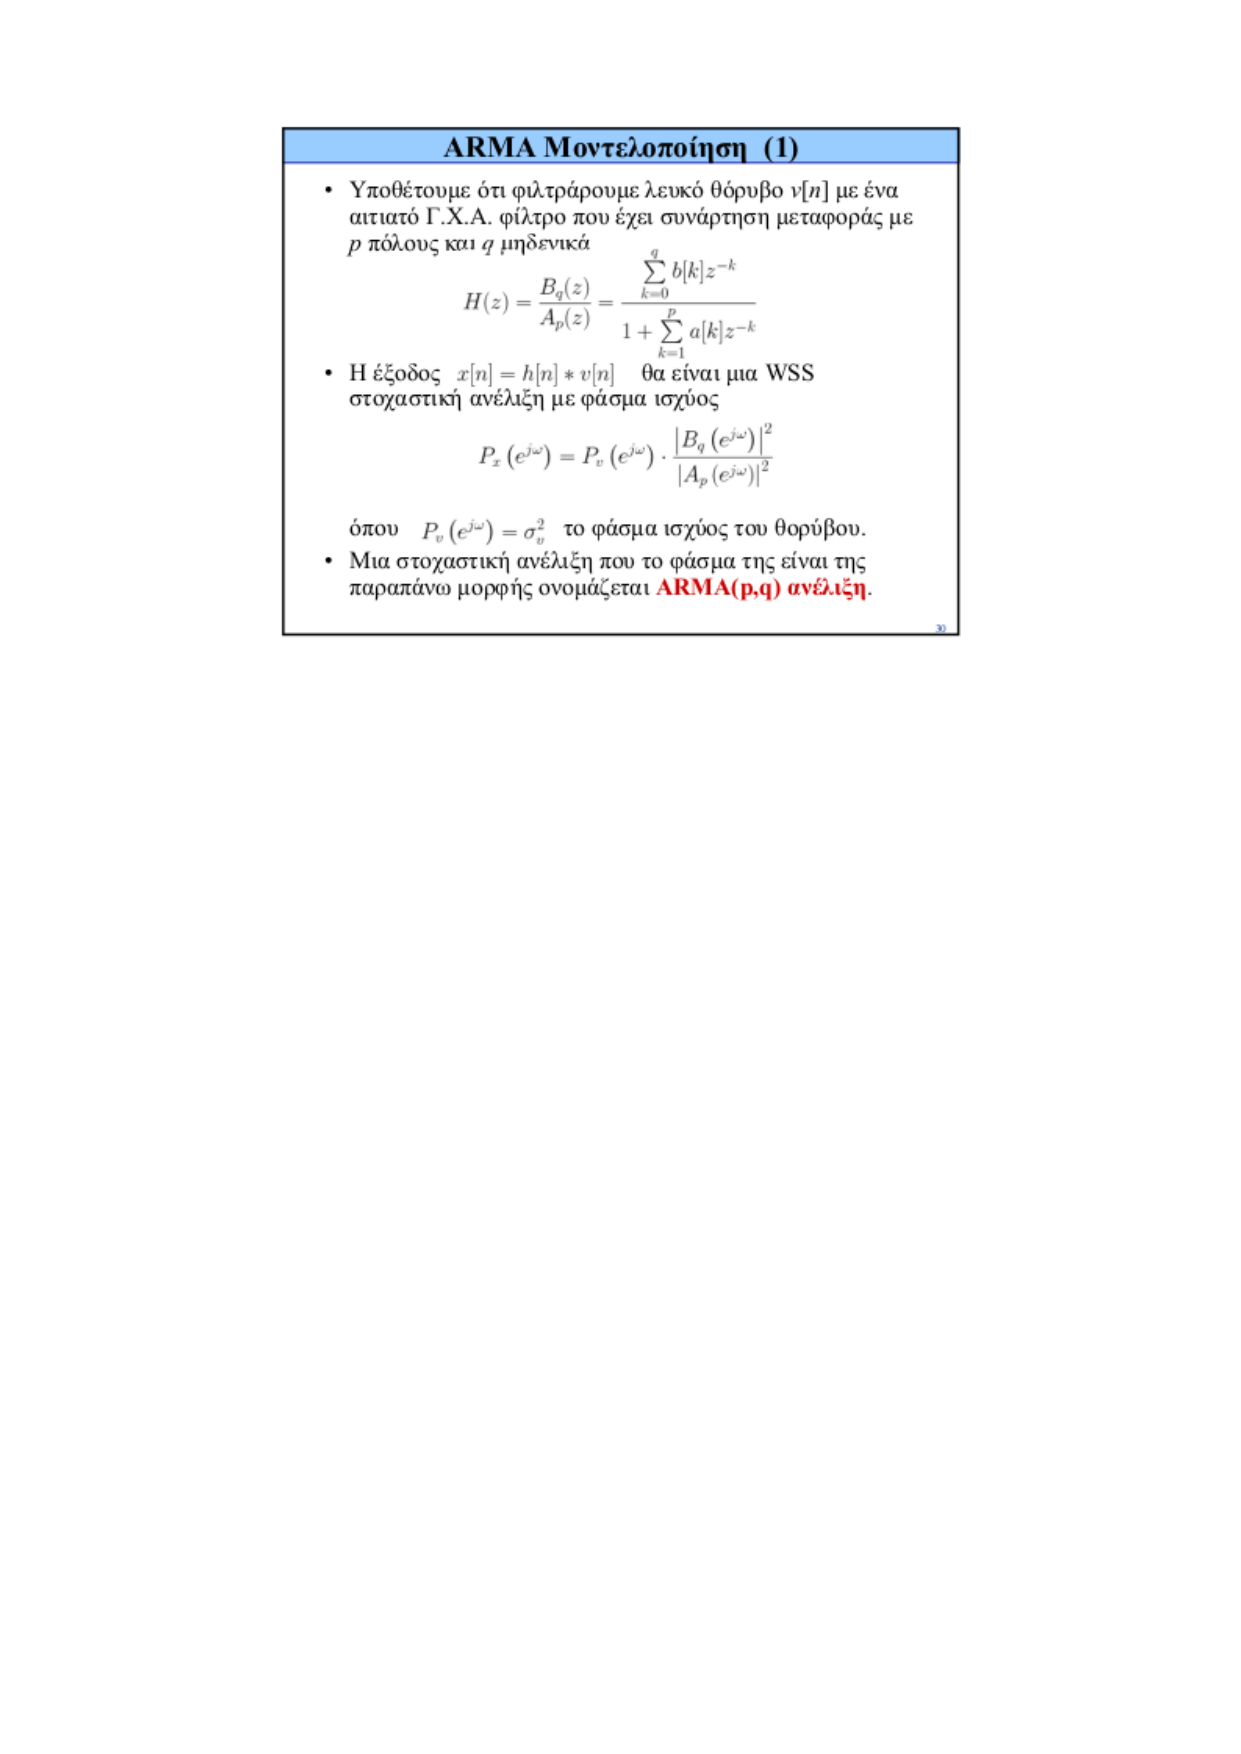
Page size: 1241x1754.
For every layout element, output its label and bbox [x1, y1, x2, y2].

picture [276, 118, 964, 642]
